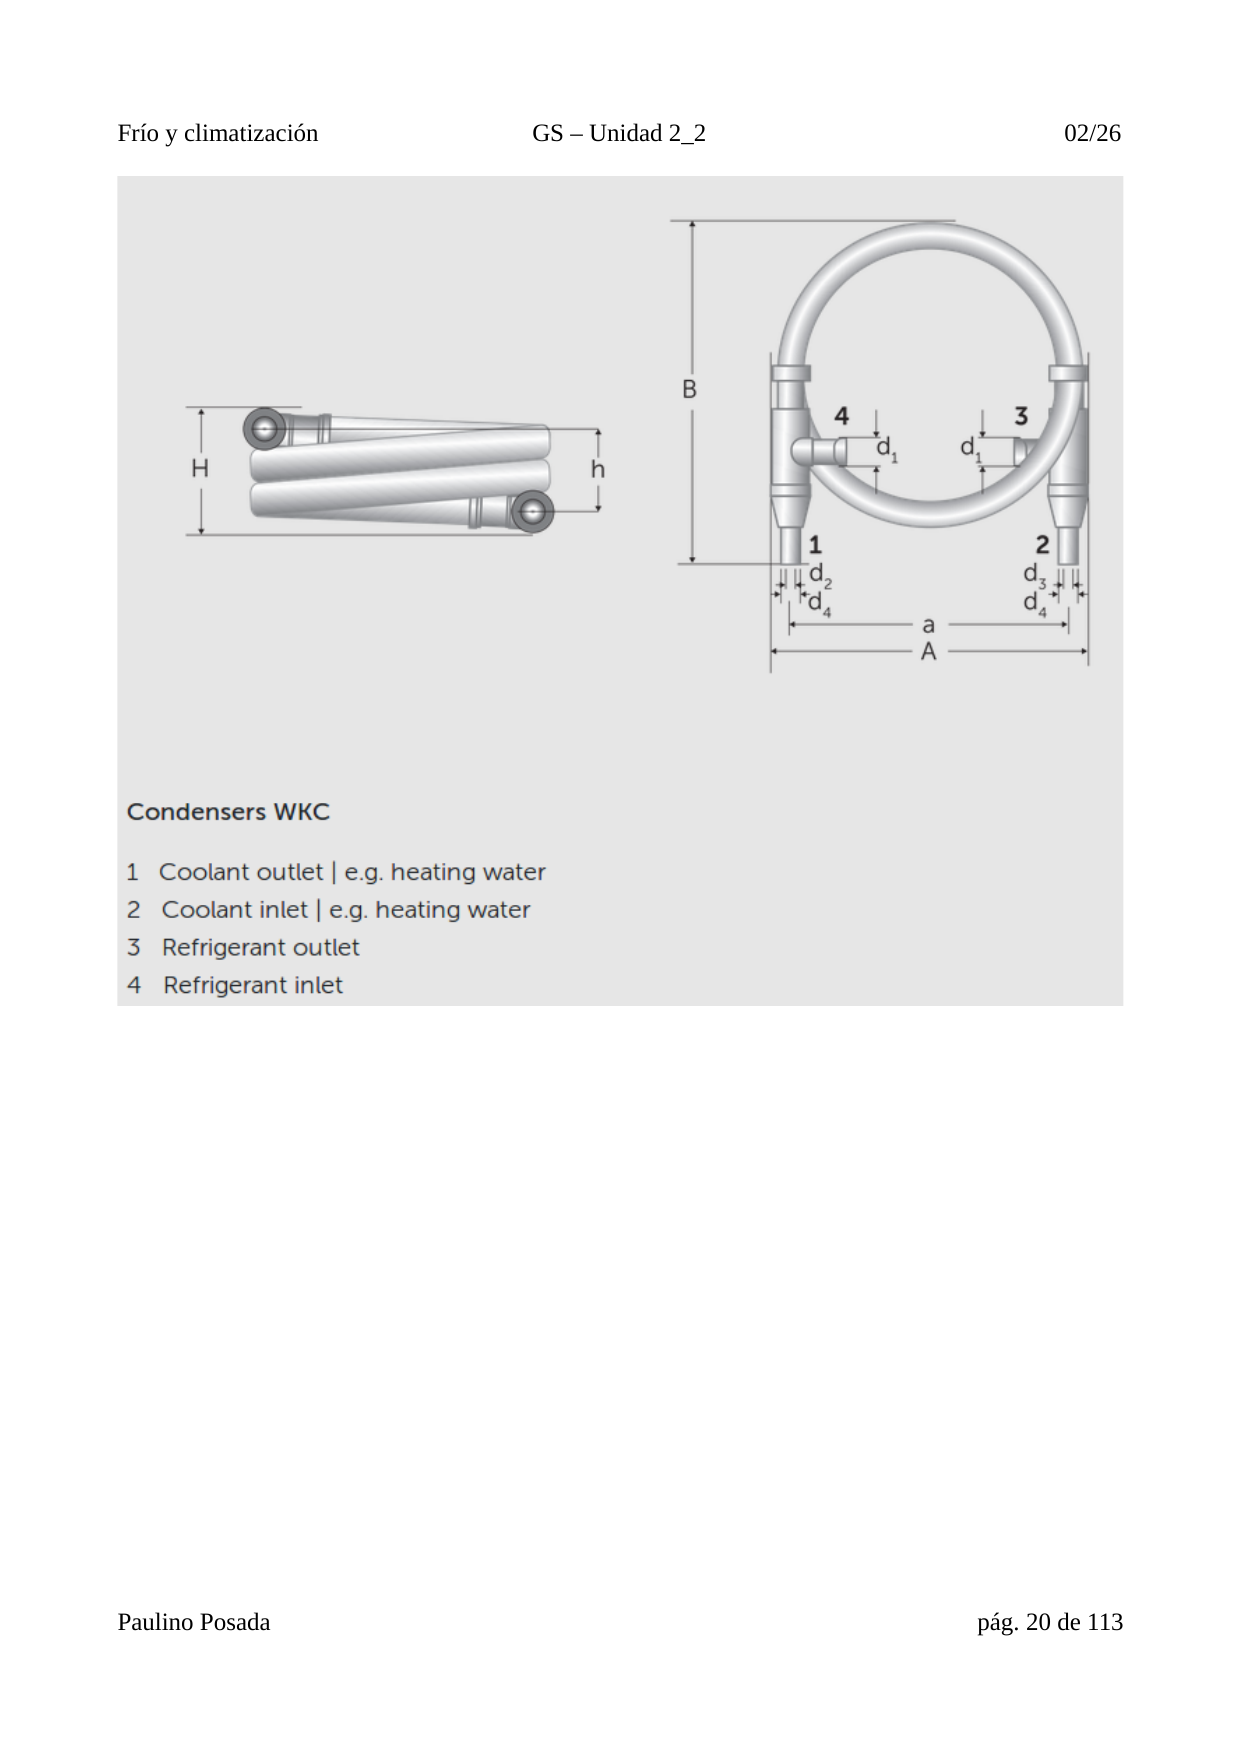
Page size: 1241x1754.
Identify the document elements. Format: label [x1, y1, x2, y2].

picture [117, 176, 1124, 1006]
